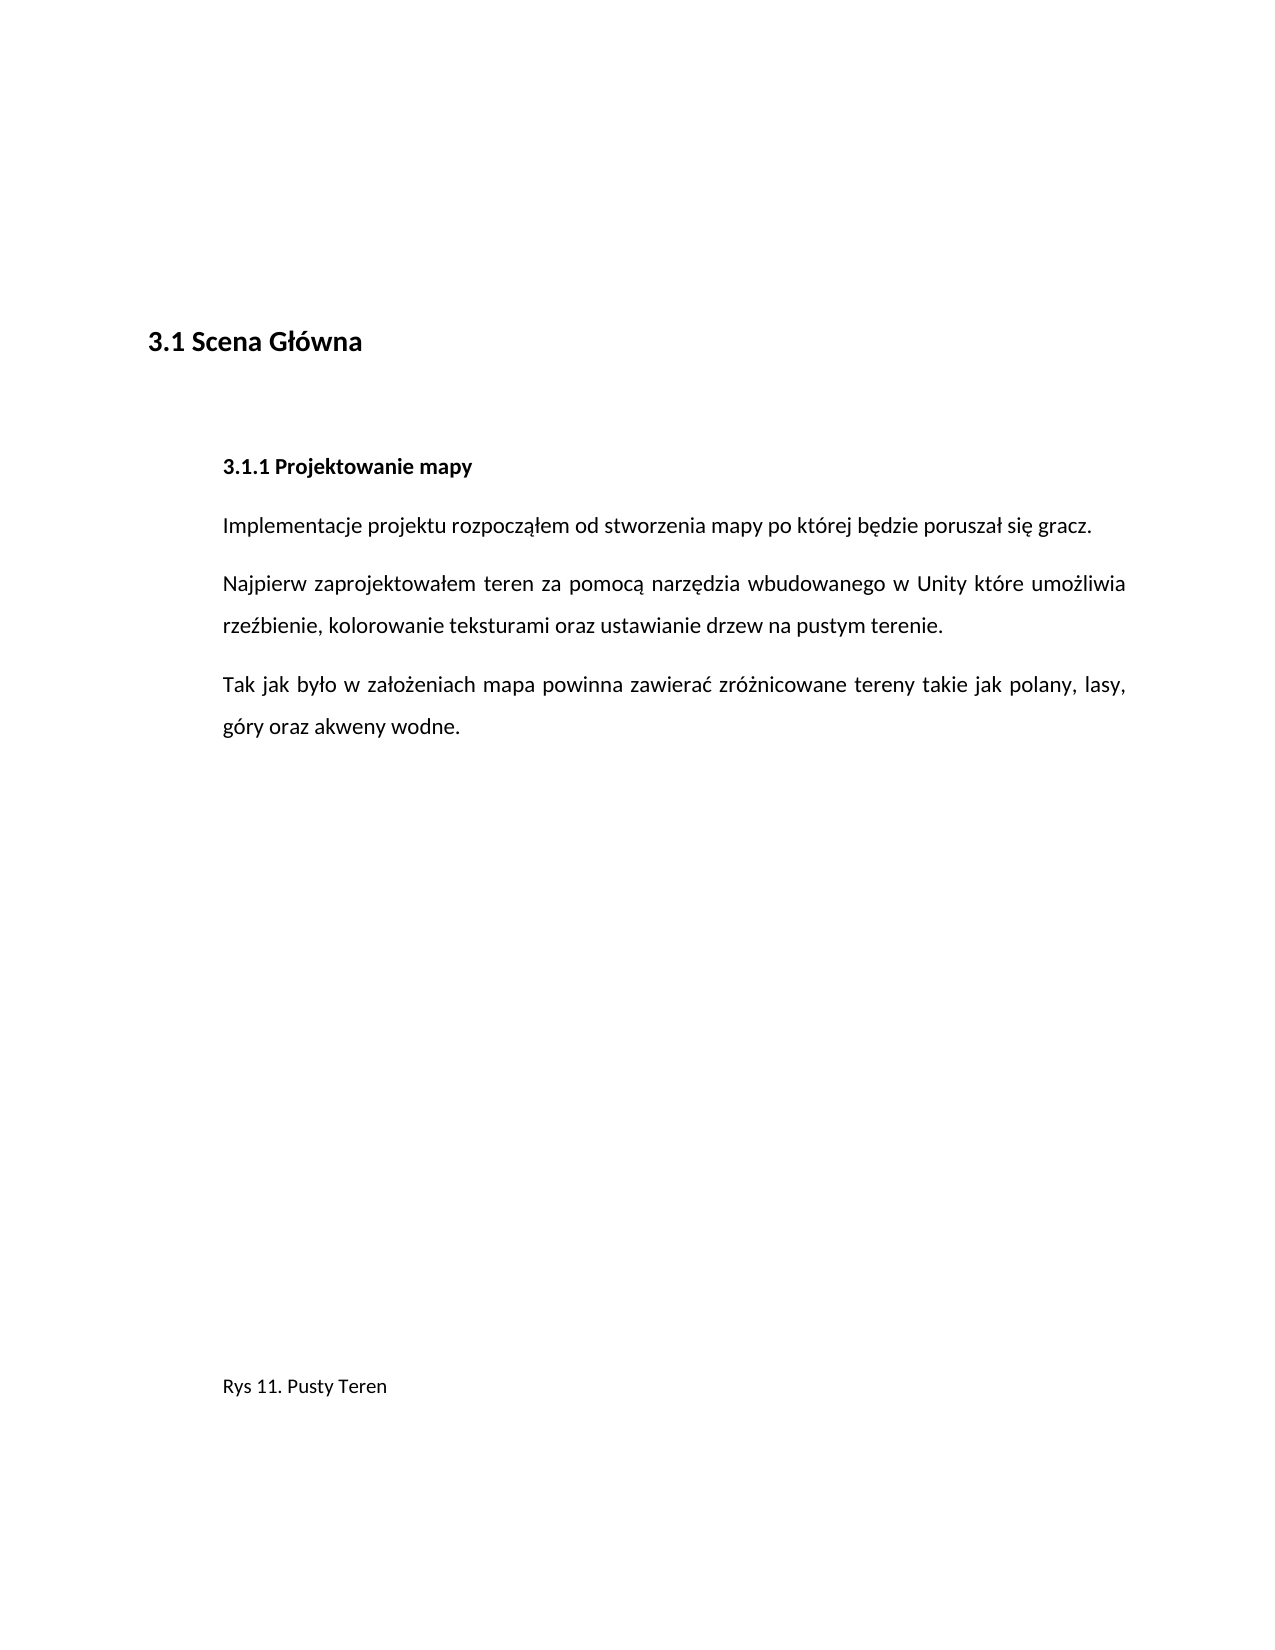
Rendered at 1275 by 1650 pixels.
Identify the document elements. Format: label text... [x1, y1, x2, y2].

text Rys 11. Pusty Teren [148, 1373, 1127, 1399]
text Najpierw zaprojektowałem teren za pomocą narzędzia wbudowanego w Unity które umożliwia rzeźbienie, kolorowanie teksturami oraz ustawianie drzew na pustym terenie. [223, 569, 1127, 639]
text Tak jak było w założeniach mapa powinna zawierać zróżnicowane tereny takie jak polany, lasy, góry oraz akweny wodne. [223, 670, 1127, 740]
text Implementacje projektu rozpocząłem od stworzenia mapy po której będzie poruszał się gracz. [148, 511, 1127, 539]
text 3.1.1 Projektowanie mapy [148, 452, 1127, 480]
text 3.1 Scena Główna [148, 323, 1127, 359]
